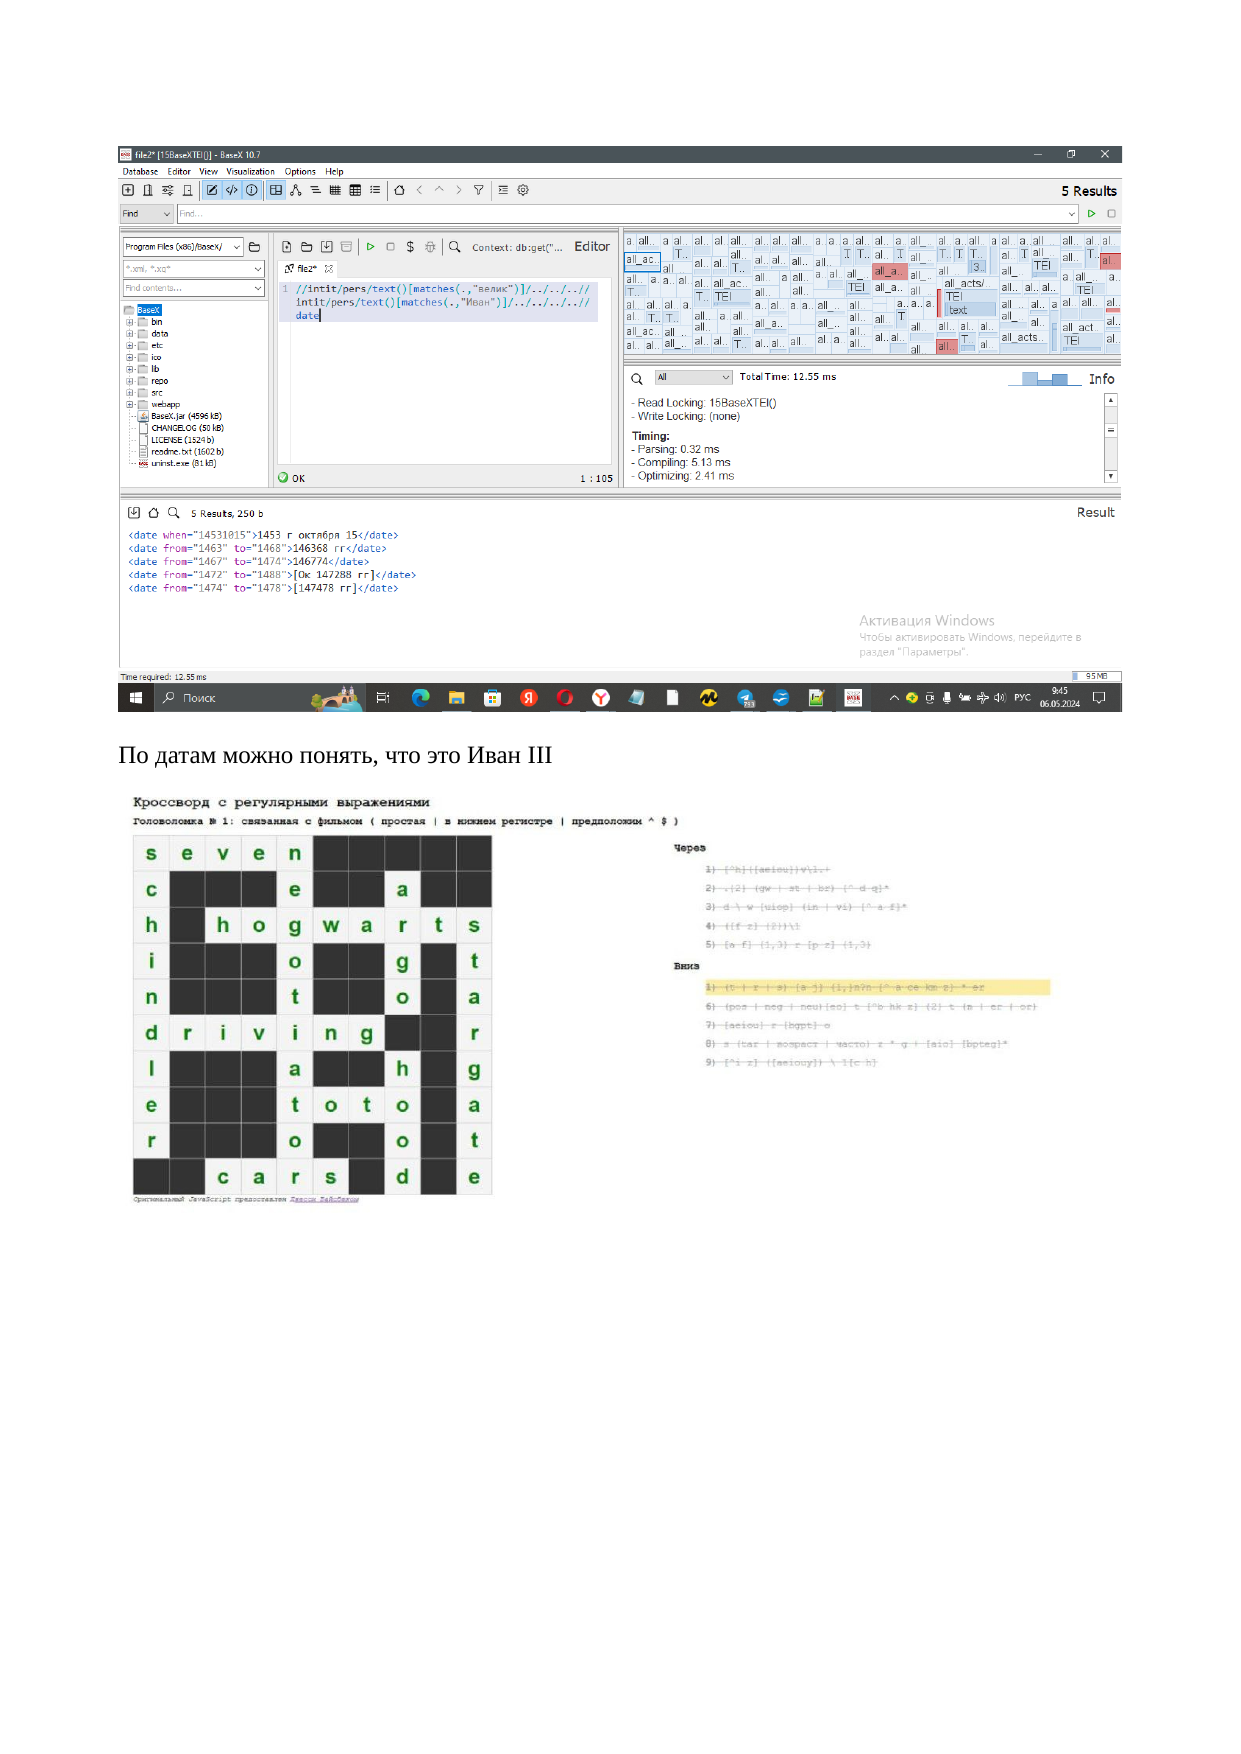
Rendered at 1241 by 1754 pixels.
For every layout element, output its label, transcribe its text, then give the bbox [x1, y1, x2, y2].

text По датам можно понять, что это Иван III [118, 740, 1122, 769]
picture [118, 146, 1123, 712]
picture [118, 797, 1123, 1257]
